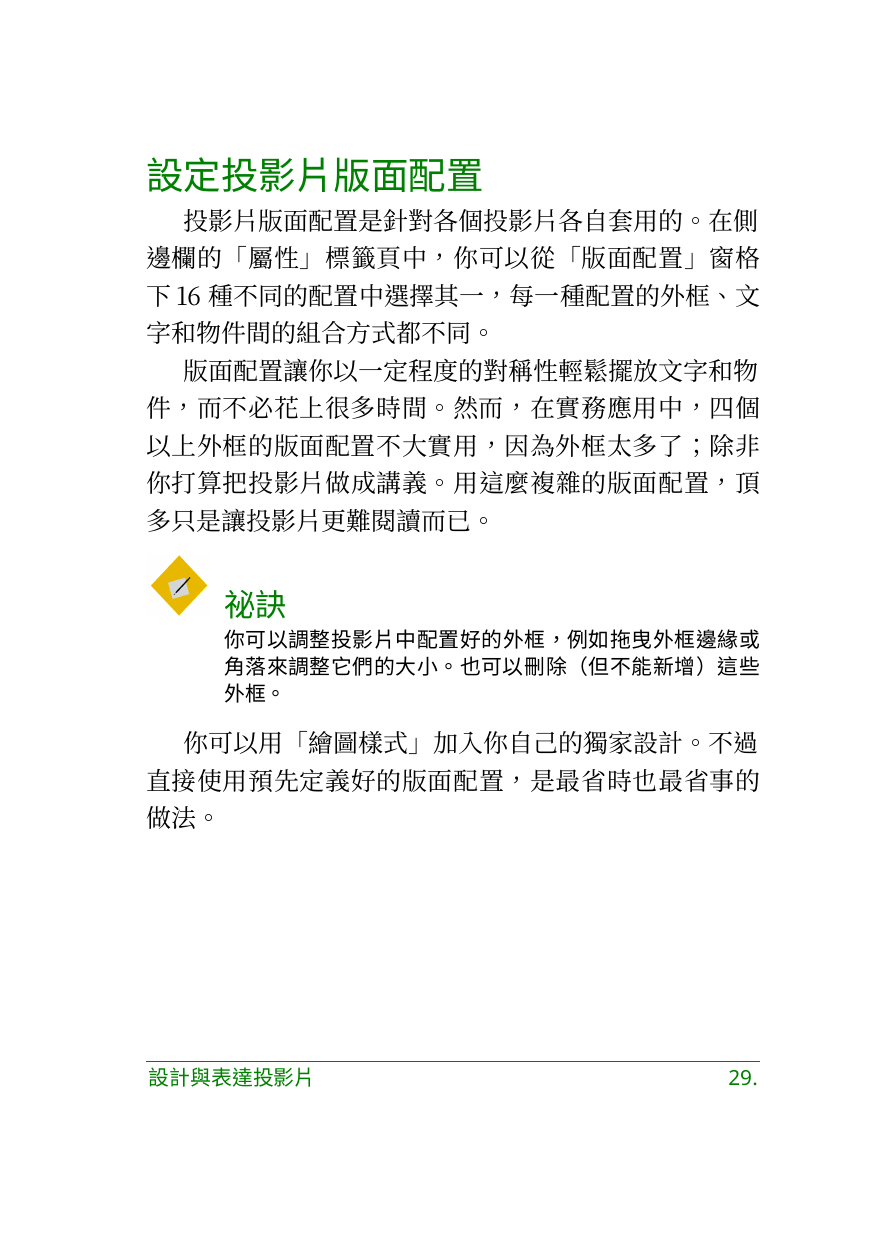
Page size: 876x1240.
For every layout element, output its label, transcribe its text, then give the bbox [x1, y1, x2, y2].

subtitle 設定投影片版面配置 [146, 146, 760, 200]
text 你可以調整投影片中配置好的外框，例如拖曳外框邊緣或角落來調整它們的大小。也可以刪除（但不能新增）這些外框。 [224, 626, 760, 707]
text 投影片版面配置是針對各個投影片各自套用的。在側邊欄的「屬性」標籤頁中，你可以從「版面配置」窗格下16 種不同的配置中選擇其一，每一種配置的外框、文字和物件間的組合方式都不同。 [146, 200, 760, 350]
picture [146, 554, 210, 617]
list 祕訣 [146, 553, 760, 626]
text 你可以用「繪圖樣式」加入你自己的獨家設計。不過直接使用預先定義好的版面配置，是最省時也最省事的做法。 [146, 723, 760, 835]
text 版面配置讓你以一定程度的對稱性輕鬆擺放文字和物件，而不必花上很多時間。然而，在實務應用中，四個以上外框的版面配置不大實用，因為外框太多了；除非你打算把投影片做成講義。用這麼複雜的版面配置，頂多只是讓投影片更難閱讀而已。 [146, 350, 760, 538]
